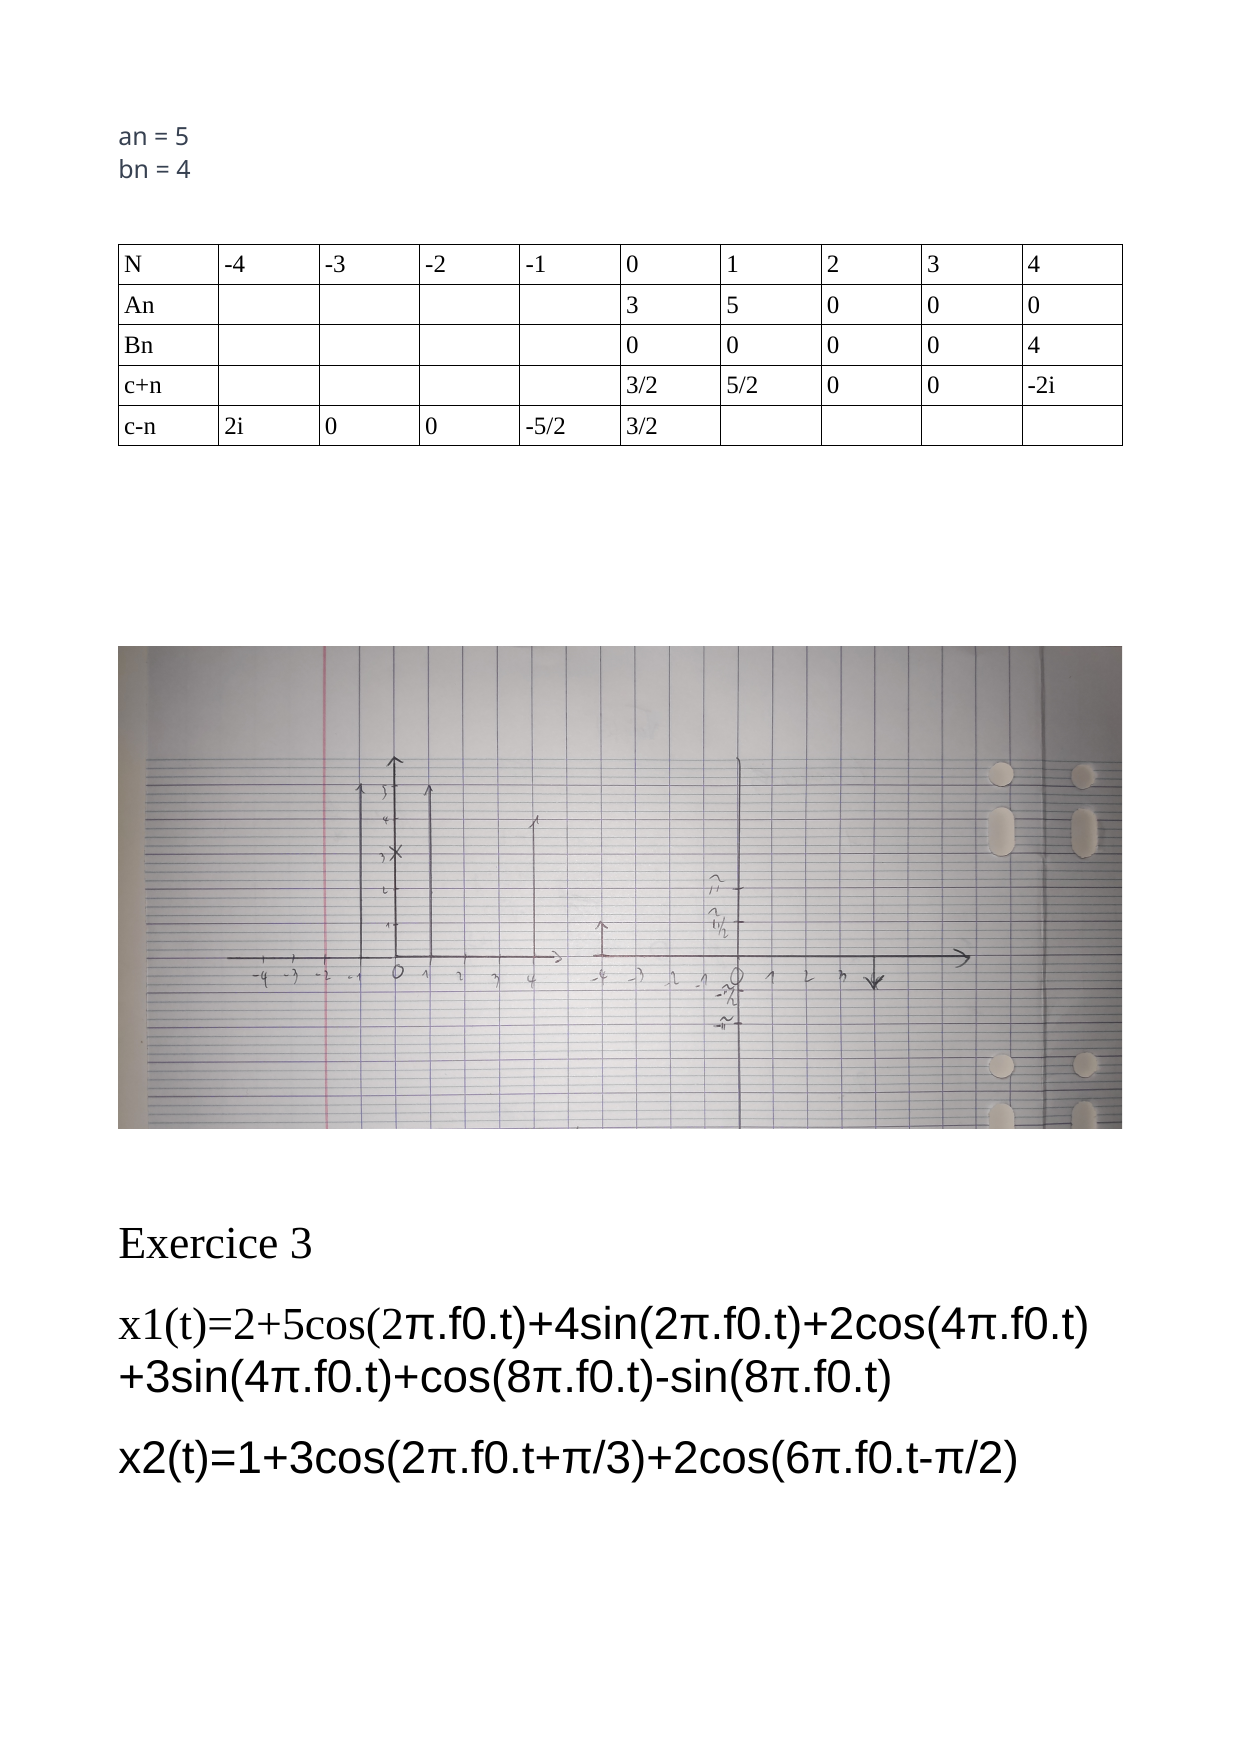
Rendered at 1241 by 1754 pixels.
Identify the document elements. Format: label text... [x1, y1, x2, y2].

text Exercice 3 [118, 1215, 1122, 1268]
table_cell 0 [922, 285, 1022, 324]
table_cell 3 [621, 285, 720, 324]
table_cell 0 [1023, 285, 1122, 324]
table_header 3 [922, 245, 1022, 284]
table_cell [320, 285, 419, 324]
table_cell 3/2 [621, 366, 720, 405]
table_cell [420, 366, 519, 405]
table_cell [219, 285, 319, 324]
table_cell [219, 366, 319, 405]
table_header -3 [320, 245, 419, 284]
picture [118, 646, 1123, 1129]
table_cell 0 [922, 366, 1022, 405]
table_cell 0 [922, 325, 1022, 365]
table_header 4 [1023, 245, 1122, 284]
text x2(t)=1+3cos(2π.f0.t+π/3)+2cos(6π.f0.t-π/2) [118, 1431, 1122, 1484]
table_header 0 [621, 245, 720, 284]
text an = 5 [118, 118, 1122, 152]
table_cell [420, 325, 519, 365]
table_cell [721, 406, 821, 445]
table_cell 4 [1023, 325, 1122, 365]
text bn = 4 [118, 152, 1122, 186]
table_cell 3/2 [621, 406, 720, 445]
table_cell [320, 366, 419, 405]
table_cell 0 [621, 325, 720, 365]
table_cell [822, 406, 921, 445]
text x1(t)=2+5cos(2π.f0.t)+4sin(2π.f0.t)+2cos(4π.f0.t)+3sin(4π.f0.t)+cos(8π.f0.t)-sin(8π.f0.t) [118, 1297, 1122, 1402]
table_header N [119, 245, 218, 284]
table_cell c-n [119, 406, 218, 445]
table_cell [922, 406, 1022, 445]
table_cell [420, 285, 519, 324]
table_cell 0 [721, 325, 821, 365]
table_cell 0 [320, 406, 419, 445]
table_cell 5 [721, 285, 821, 324]
table_cell [320, 325, 419, 365]
table_header 2 [822, 245, 921, 284]
table_header -2 [420, 245, 519, 284]
table_header 1 [721, 245, 821, 284]
table_header -4 [219, 245, 319, 284]
table_cell [520, 285, 620, 324]
table_cell c+n [119, 366, 218, 405]
table_cell 0 [822, 366, 921, 405]
table_cell [520, 325, 620, 365]
table_cell [1023, 406, 1122, 445]
table_cell 5/2 [721, 366, 821, 405]
table_cell 0 [822, 325, 921, 365]
table_cell 2i [219, 406, 319, 445]
table_cell 0 [822, 285, 921, 324]
table_cell -5/2 [520, 406, 620, 445]
table_cell 0 [420, 406, 519, 445]
table_cell [520, 366, 620, 405]
table_cell Bn [119, 325, 218, 365]
table_cell An [119, 285, 218, 324]
table_cell -2i [1023, 366, 1122, 405]
table_cell [219, 325, 319, 365]
table_header -1 [520, 245, 620, 284]
